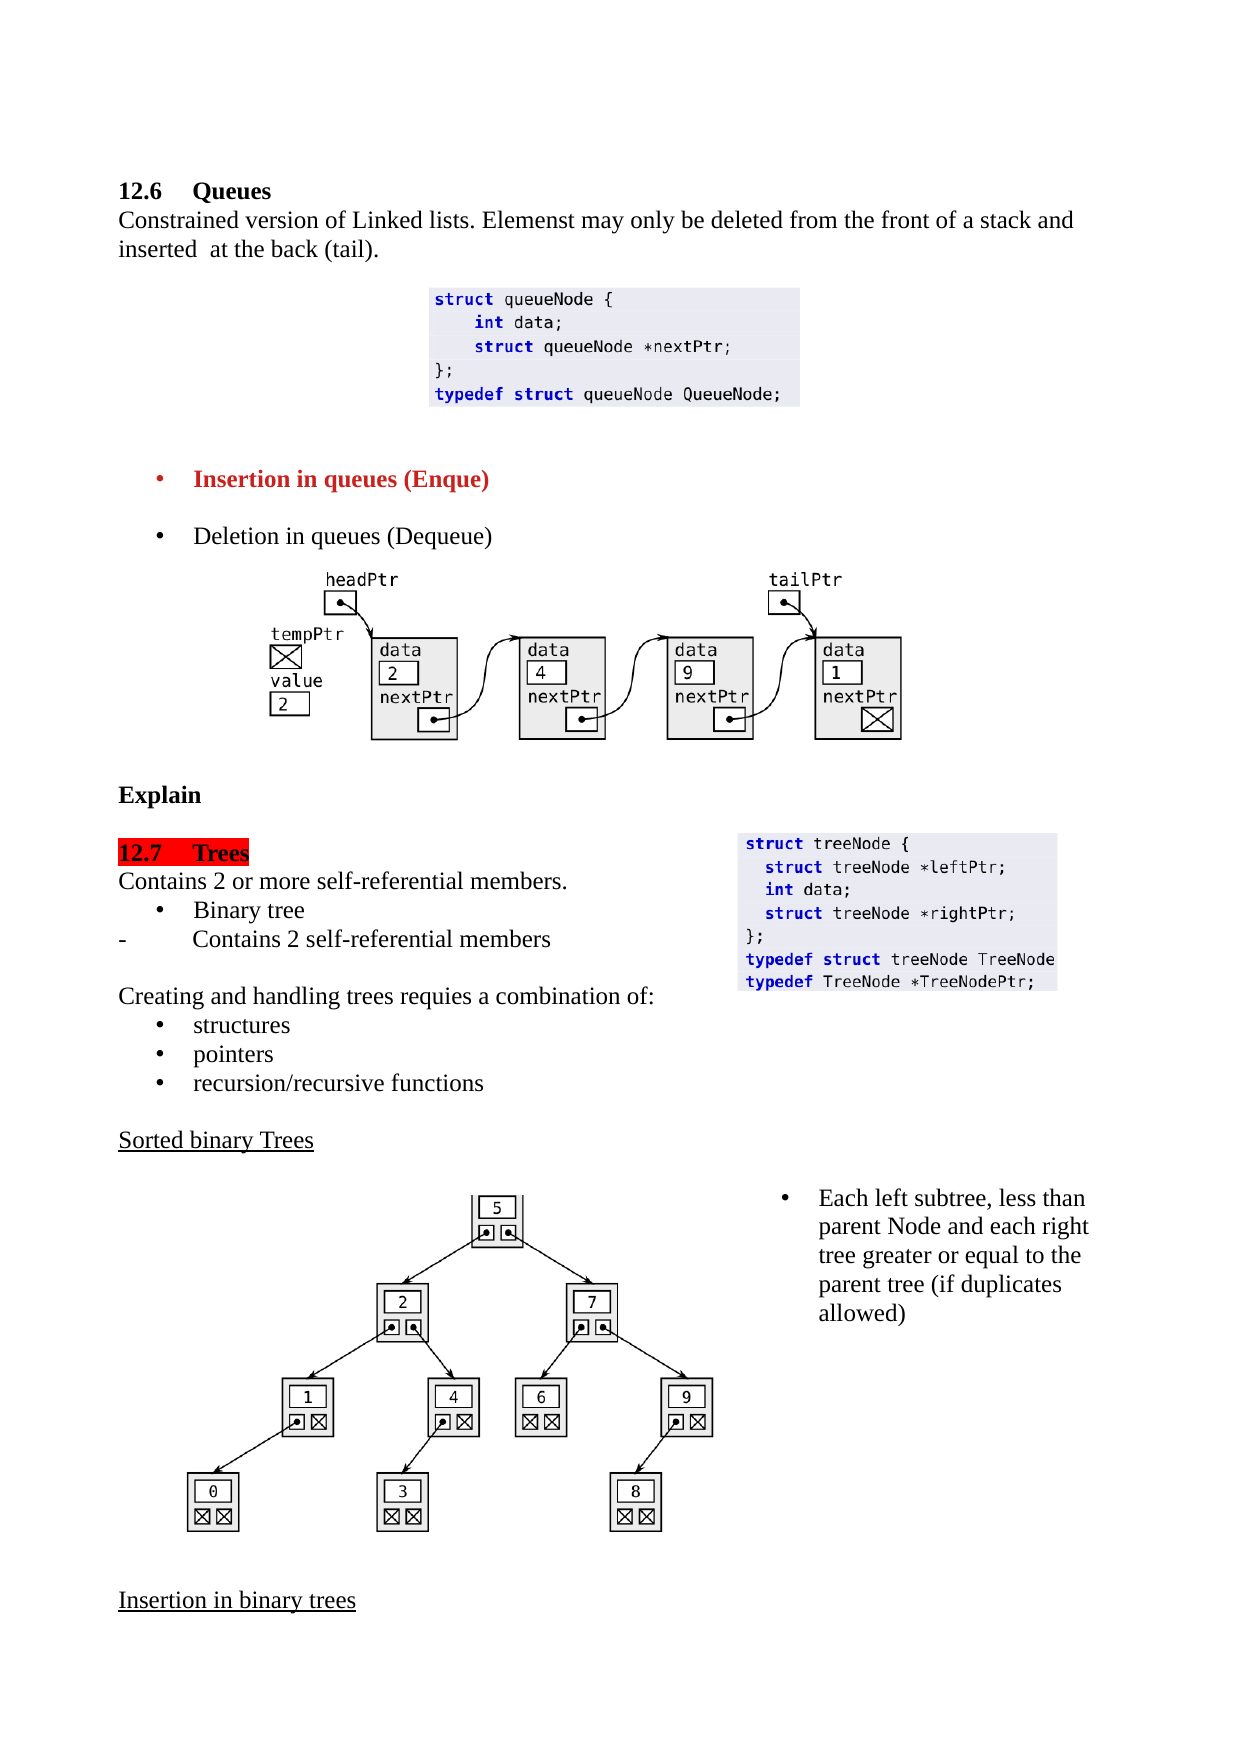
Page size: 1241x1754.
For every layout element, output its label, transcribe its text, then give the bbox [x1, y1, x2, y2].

picture [172, 1195, 744, 1558]
list Insertion in queues (Enque) [156, 464, 1122, 493]
list recursion/recursive functions [156, 1068, 1122, 1096]
list structures [156, 1010, 1122, 1039]
text [1058, 924, 1122, 953]
list Each left subtree, less than parent Node and each right tree greater or equal to the parent tree (if duplicates allowed) [156, 1183, 1122, 1326]
text [1058, 866, 1122, 895]
picture [429, 287, 800, 417]
text - Contains 2 self-referential members [118, 924, 737, 953]
text Constrained version of Linked lists. Elemenst may only be deleted from the front of a stack and inserted at the back (tail). [118, 205, 1122, 263]
picture [737, 827, 1058, 991]
list [1058, 895, 1122, 924]
picture [261, 568, 931, 755]
text Sorted binary Trees [118, 1125, 1122, 1154]
text [1058, 838, 1122, 866]
text 12.7 Trees [118, 838, 737, 866]
list Deletion in queues (Dequeue) [156, 521, 1122, 550]
list pointers [156, 1039, 1122, 1068]
text Explain [118, 780, 1122, 809]
text Creating and handling trees requies a combination of: [118, 981, 1122, 1010]
text Insertion in binary trees [118, 1585, 1122, 1614]
text 12.6 Queues [118, 176, 1122, 205]
text Contains 2 or more self-referential members. [118, 866, 737, 895]
list Binary tree [156, 895, 737, 924]
